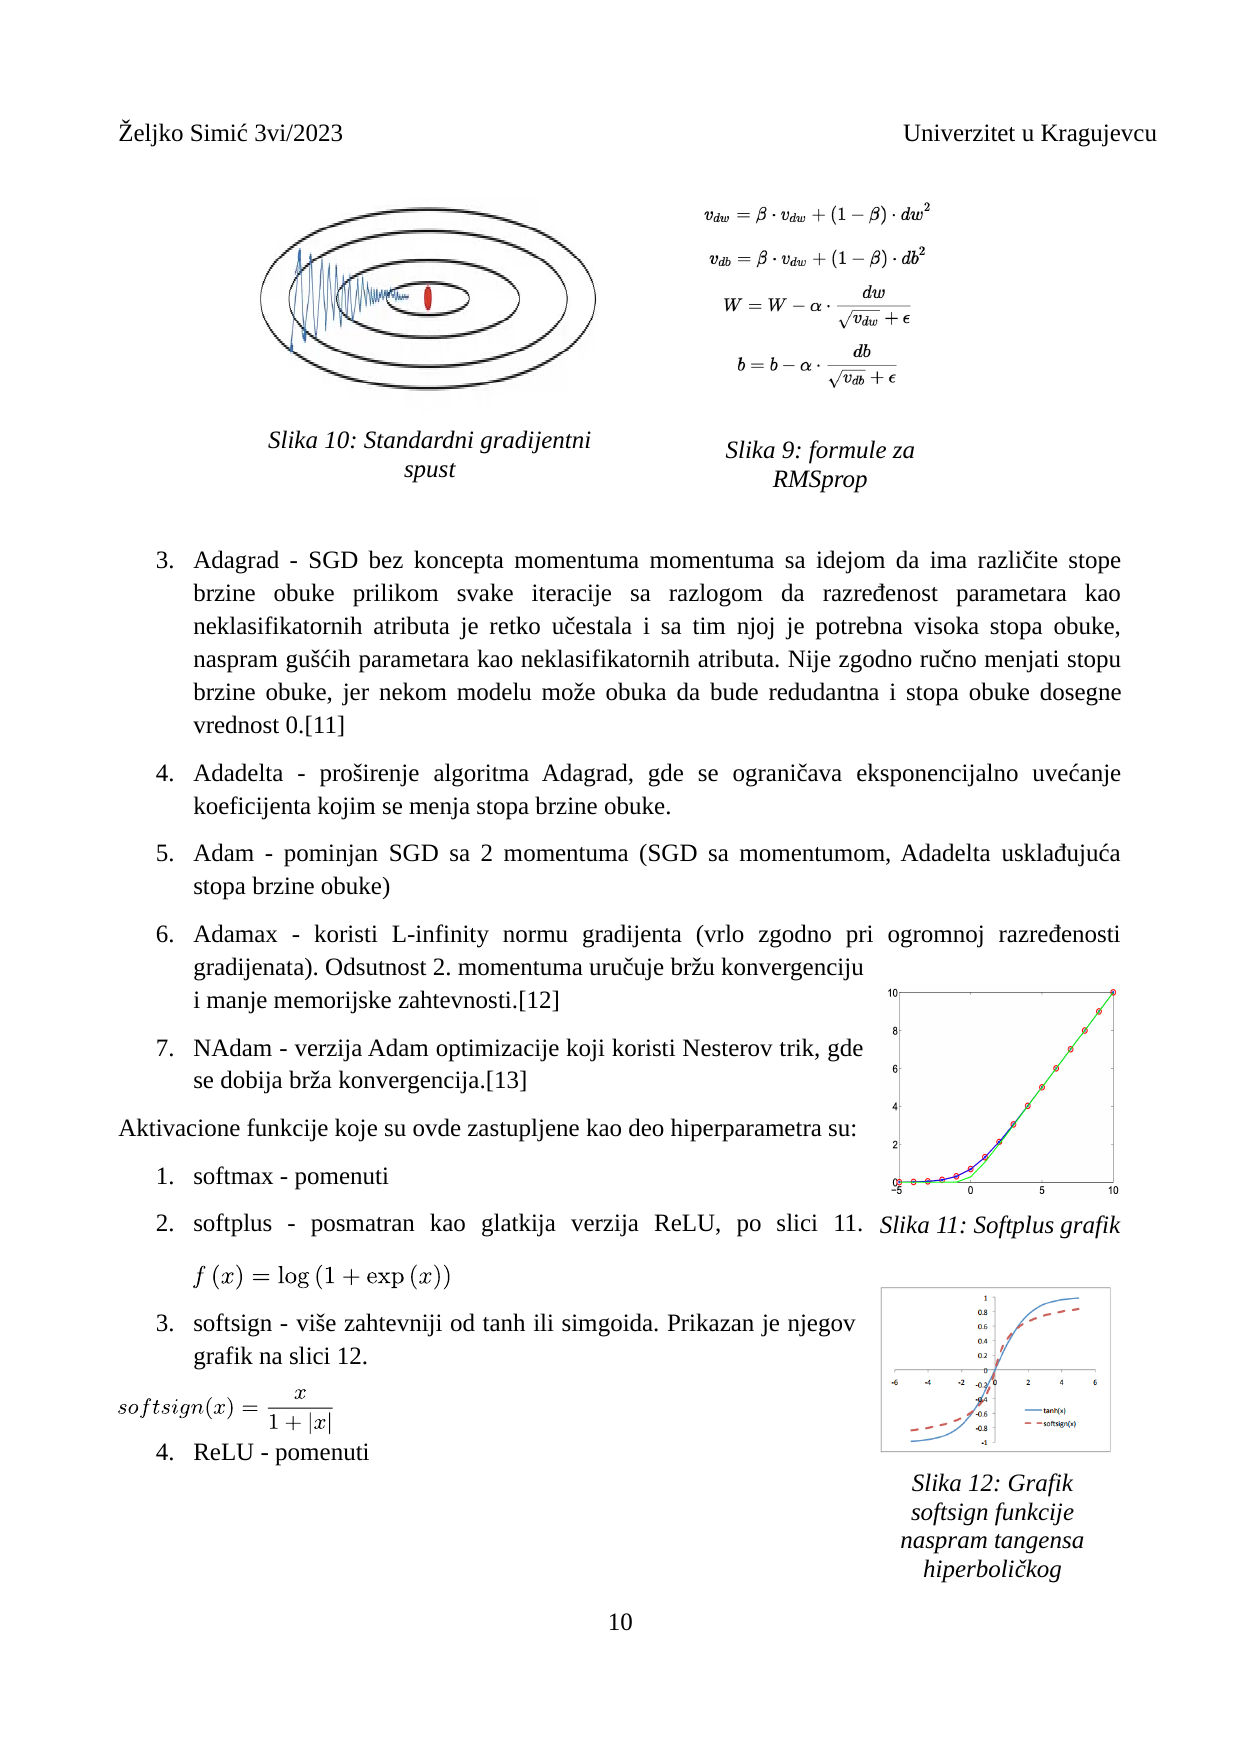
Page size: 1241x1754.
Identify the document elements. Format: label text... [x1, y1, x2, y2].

picture [879, 983, 1121, 1199]
list Slika 12: Grafik softsign funkcije naspram tangensa hiperboličkog [871, 1456, 1113, 1583]
list Adamax - koristi L-infinity normu gradijenta (vrlo zgodno pri ogromnoj razređenosti gradijenata). Odsutnost 2. momentuma uručuje bržu konvergenciju i manje memorijske zahtevnosti.[12] [156, 919, 1122, 1014]
list Adagrad - SGD bez koncepta momentuma momentuma sa idejom da ima različite stope brzine obuke prilikom svake iteracije sa razlogom da razređenost parametara kao neklasifikatornih atributa je retko učestala i sa tim njoj je potrebna visoka stopa obuke, naspram gušćih parametara kao neklasifikatornih atributa. Nije zgodno ručno menjati stopu brzine obuke, jer nekom modelu može obuka da bude redudantna i stopa obuke dosegne vrednost 0.[11] [156, 545, 1122, 739]
list NAdam - verzija Adam optimizacije koji koristi Nesterov trik, gde se dobija brža konvergencija.[13] [156, 1033, 879, 1094]
list Slika 11: Softplus grafik [879, 1199, 1120, 1239]
picture [247, 198, 612, 413]
picture [677, 179, 964, 424]
picture [871, 1283, 1114, 1456]
text Aktivacione funkcije koje su ovde zastupljene kao deo hiperparametra su: [118, 1113, 879, 1142]
list ReLU - pomenuti [156, 1437, 871, 1465]
list Adam - pominjan SGD sa 2 momentuma (SGD sa momentumom, Adadelta usklađujuća stopa brzine obuke) [156, 838, 1122, 900]
list Adadelta - proširenje algoritma Adagrad, gde se ograničava eksponencijalno uvećanje koeficijenta kojim se menja stopa brzine obuke. [156, 758, 1122, 819]
list softplus - posmatran kao glatkija verzija ReLU, po slici 11. [156, 1208, 1122, 1289]
list softmax - pomenuti [156, 1161, 879, 1189]
list Slika 10: Standardni gradijentni spust [248, 413, 611, 483]
list softsign - više zahtevniji od tanh ili simgoida. Prikazan je njegov grafik na slici 12. [156, 1308, 871, 1370]
list Slika 9: formule za RMSprop [677, 424, 963, 493]
